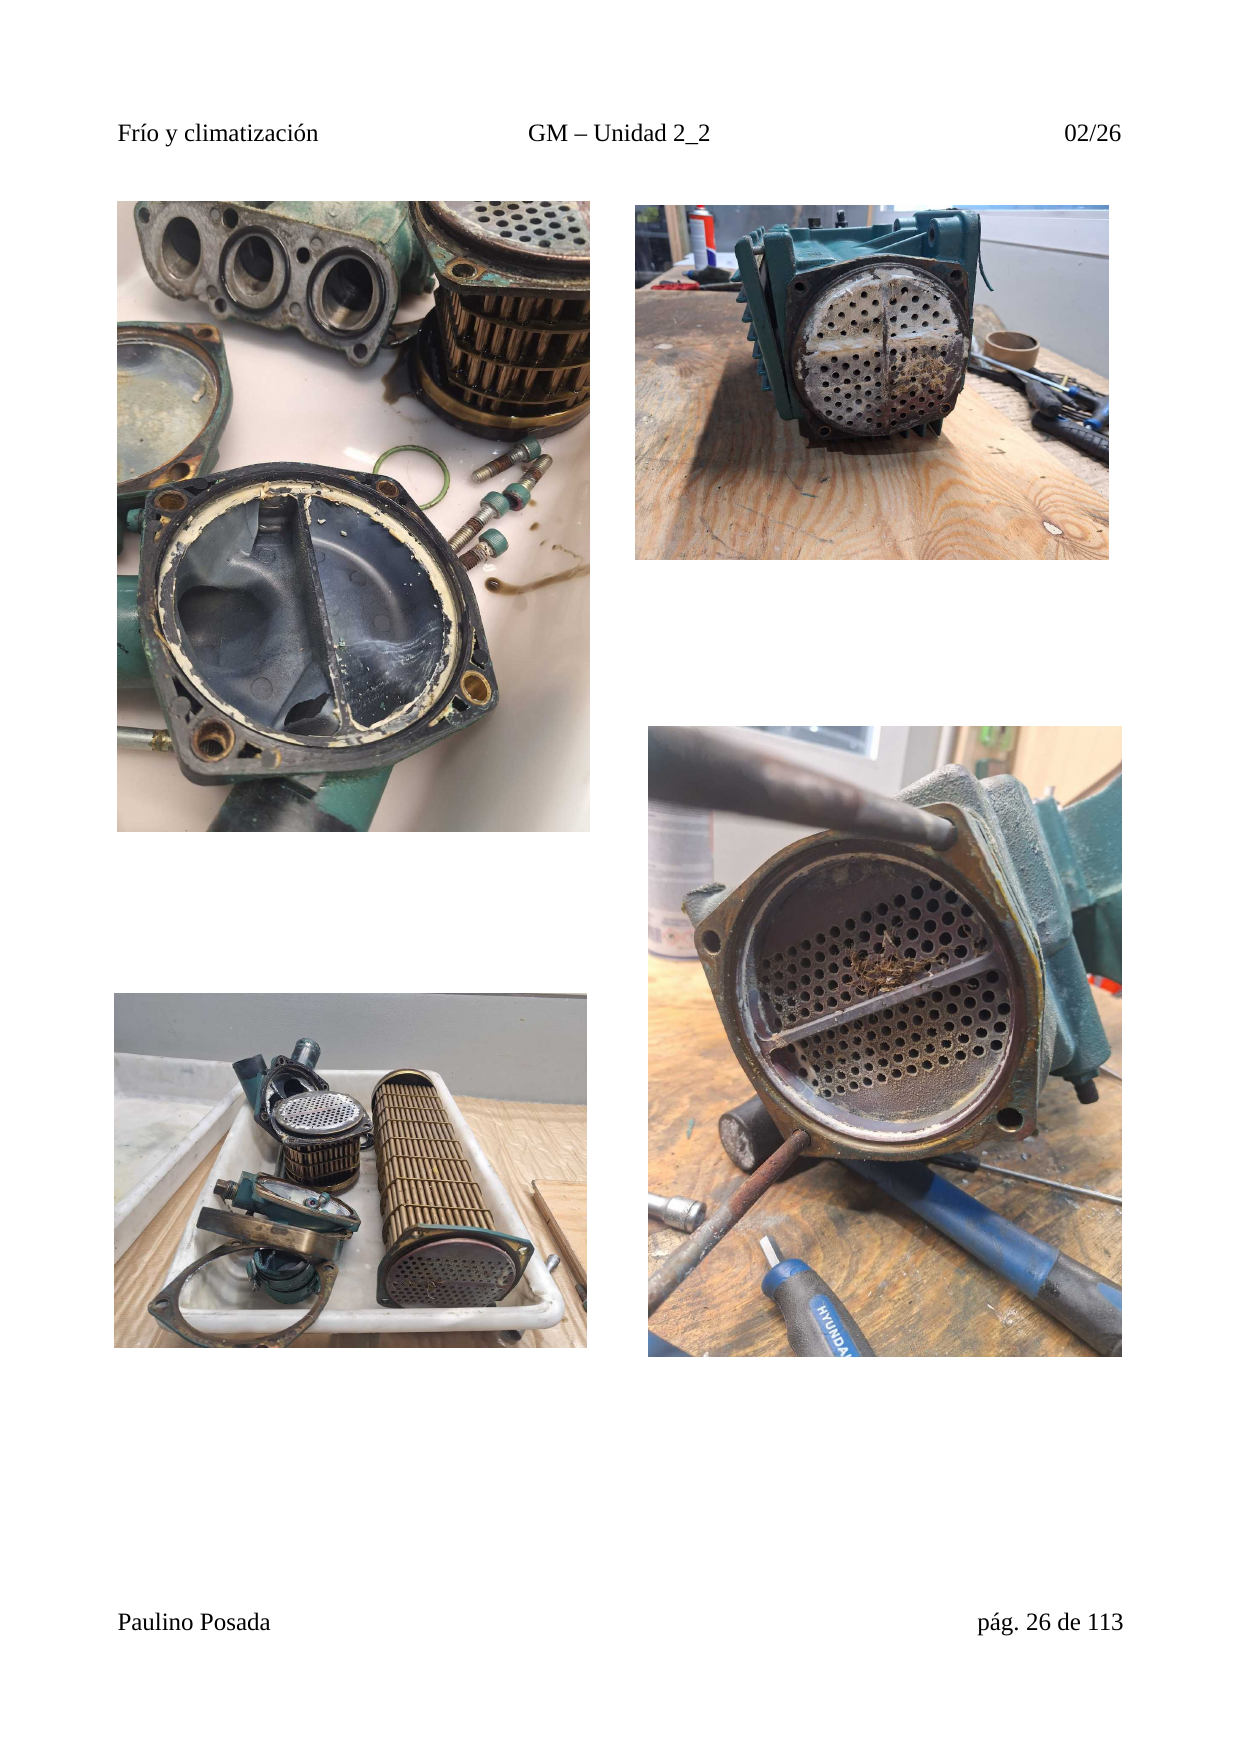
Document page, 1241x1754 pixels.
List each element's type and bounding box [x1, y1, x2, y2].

picture [117, 201, 590, 832]
picture [114, 993, 587, 1348]
picture [648, 726, 1122, 1357]
picture [635, 205, 1109, 560]
